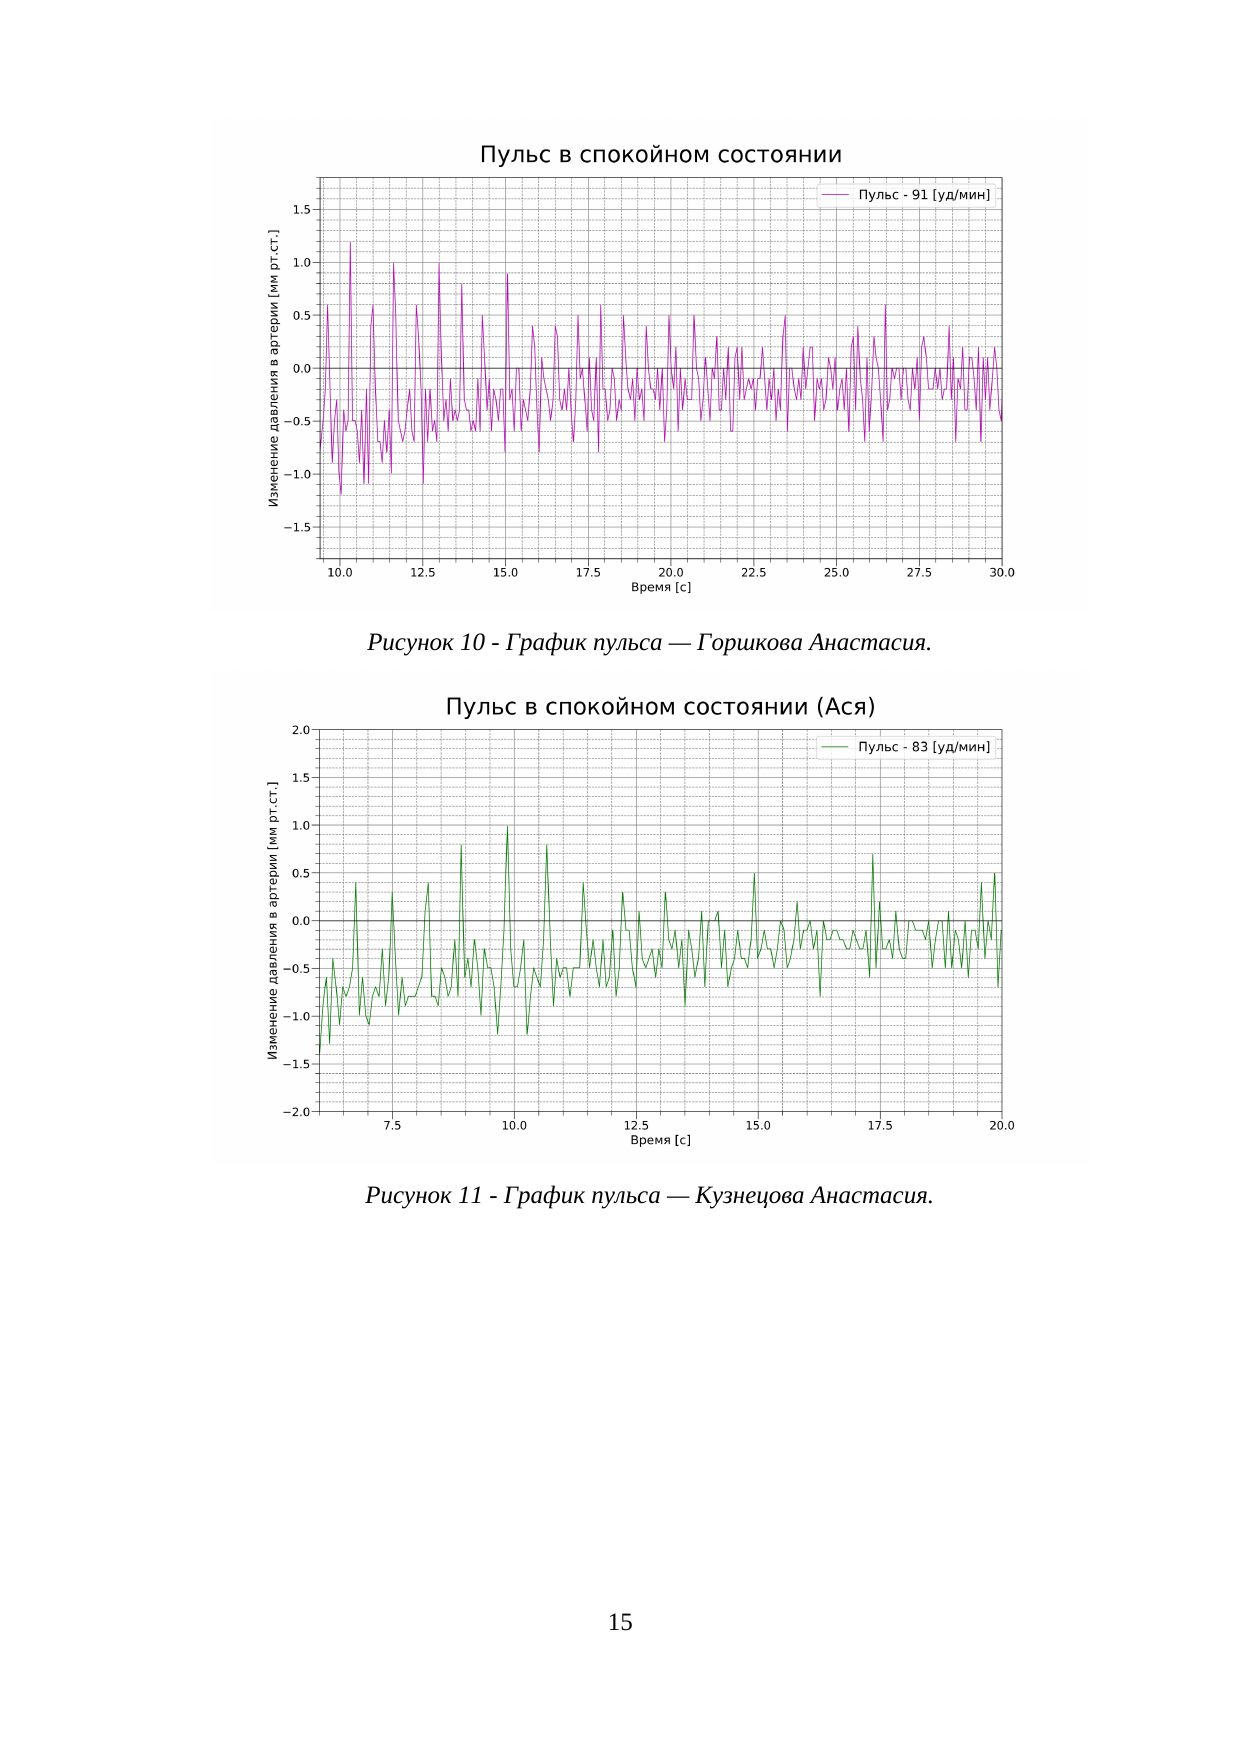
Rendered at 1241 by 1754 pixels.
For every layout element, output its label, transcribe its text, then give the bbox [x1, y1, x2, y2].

text Рисунок 11 - График пульса — Кузнецова Анастасия. [118, 1180, 1122, 1208]
picture [209, 670, 1090, 1166]
text Рисунок 10 - График пульса — Горшкова Анастасия. [118, 627, 1122, 656]
picture [210, 118, 1090, 613]
